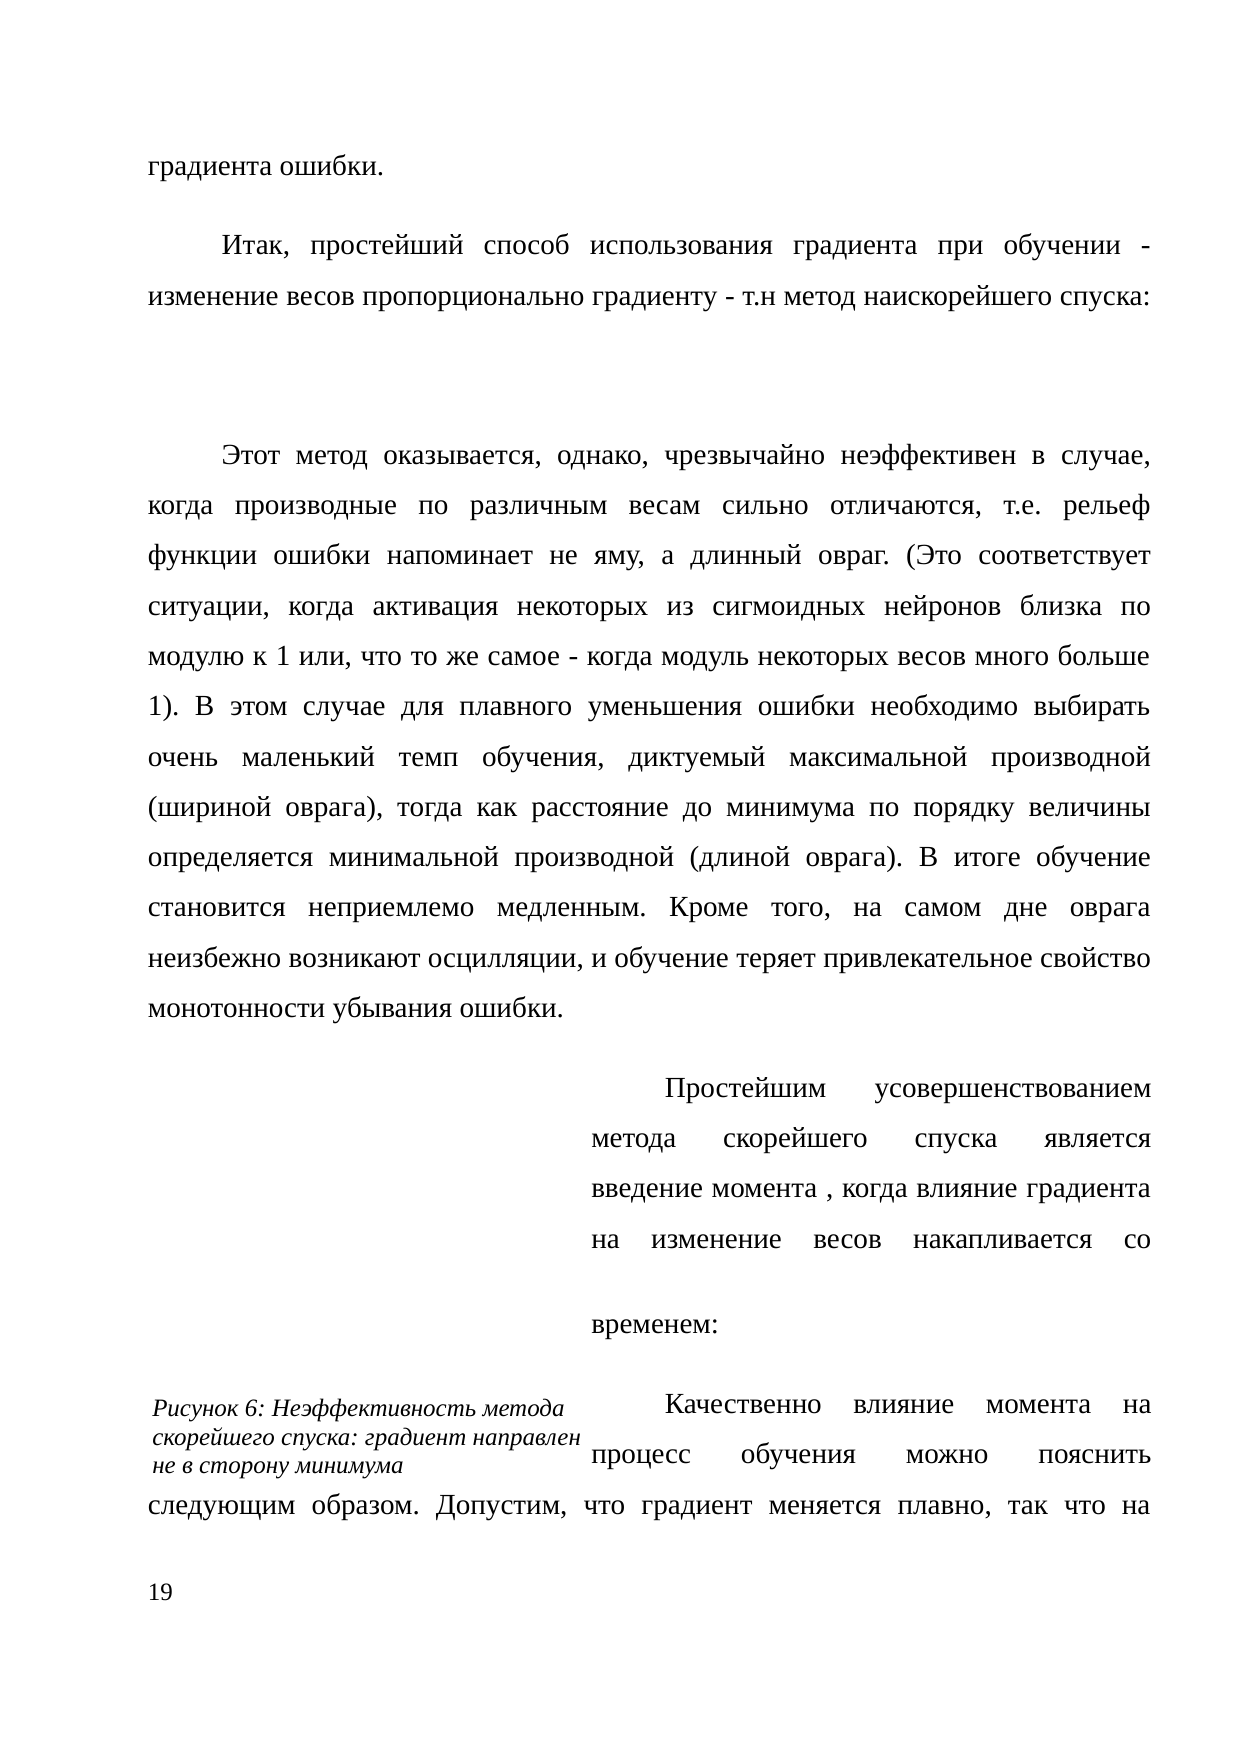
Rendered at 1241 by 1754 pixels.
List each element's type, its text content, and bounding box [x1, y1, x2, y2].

text Качественно влияние момента на процесс обучения можно пояснить следующим образом. Допустим, что градиент меняется плавно, так что на протяжении некоторого времени его изменением можно пренебречь (мы находимся далеко от дна оврага). Тогда изменение весов можно записать в виде: [148, 1386, 1152, 1520]
text Простейшим усовершенствованием метода скорейшего спуска является введение момента , когда влияние градиента на изменение весов накапливается со временем: [148, 1070, 1152, 1340]
text Этот метод оказывается, однако, чрезвычайно неэффективен в случае, когда производные по различным весам сильно отличаются, т.е. рельеф функции ошибки напоминает не яму, а длинный овраг. (Это соответствует ситуации, когда активация некоторых из сигмоидных нейронов близка по модулю к 1 или, что то же самое - когда модуль некоторых весов много больше 1). В этом случае для плавного уменьшения ошибки необходимо выбирать очень маленький темп обучения, диктуемый максимальной производной (шириной оврага), тогда как расстояние до минимума по порядку величины определяется минимальной производной (длиной оврага). В итоге обучение становится неприемлемо медленным. Кроме того, на самом дне оврага неизбежно возникают осцилляции, и обучение теряет привлекательное свойство монотонности убывания ошибки. [148, 437, 1152, 1024]
text градиента ошибки. [148, 148, 1152, 181]
text Итак, простейший способ использования градиента при обучении - изменение весов пропорционально градиенту - т.н метод наискорейшего спуска: [148, 227, 1152, 391]
text Рисунок 6: Неэффективность метода скорейшего спуска: градиент направлен не в сторону минимума [152, 1104, 591, 1479]
